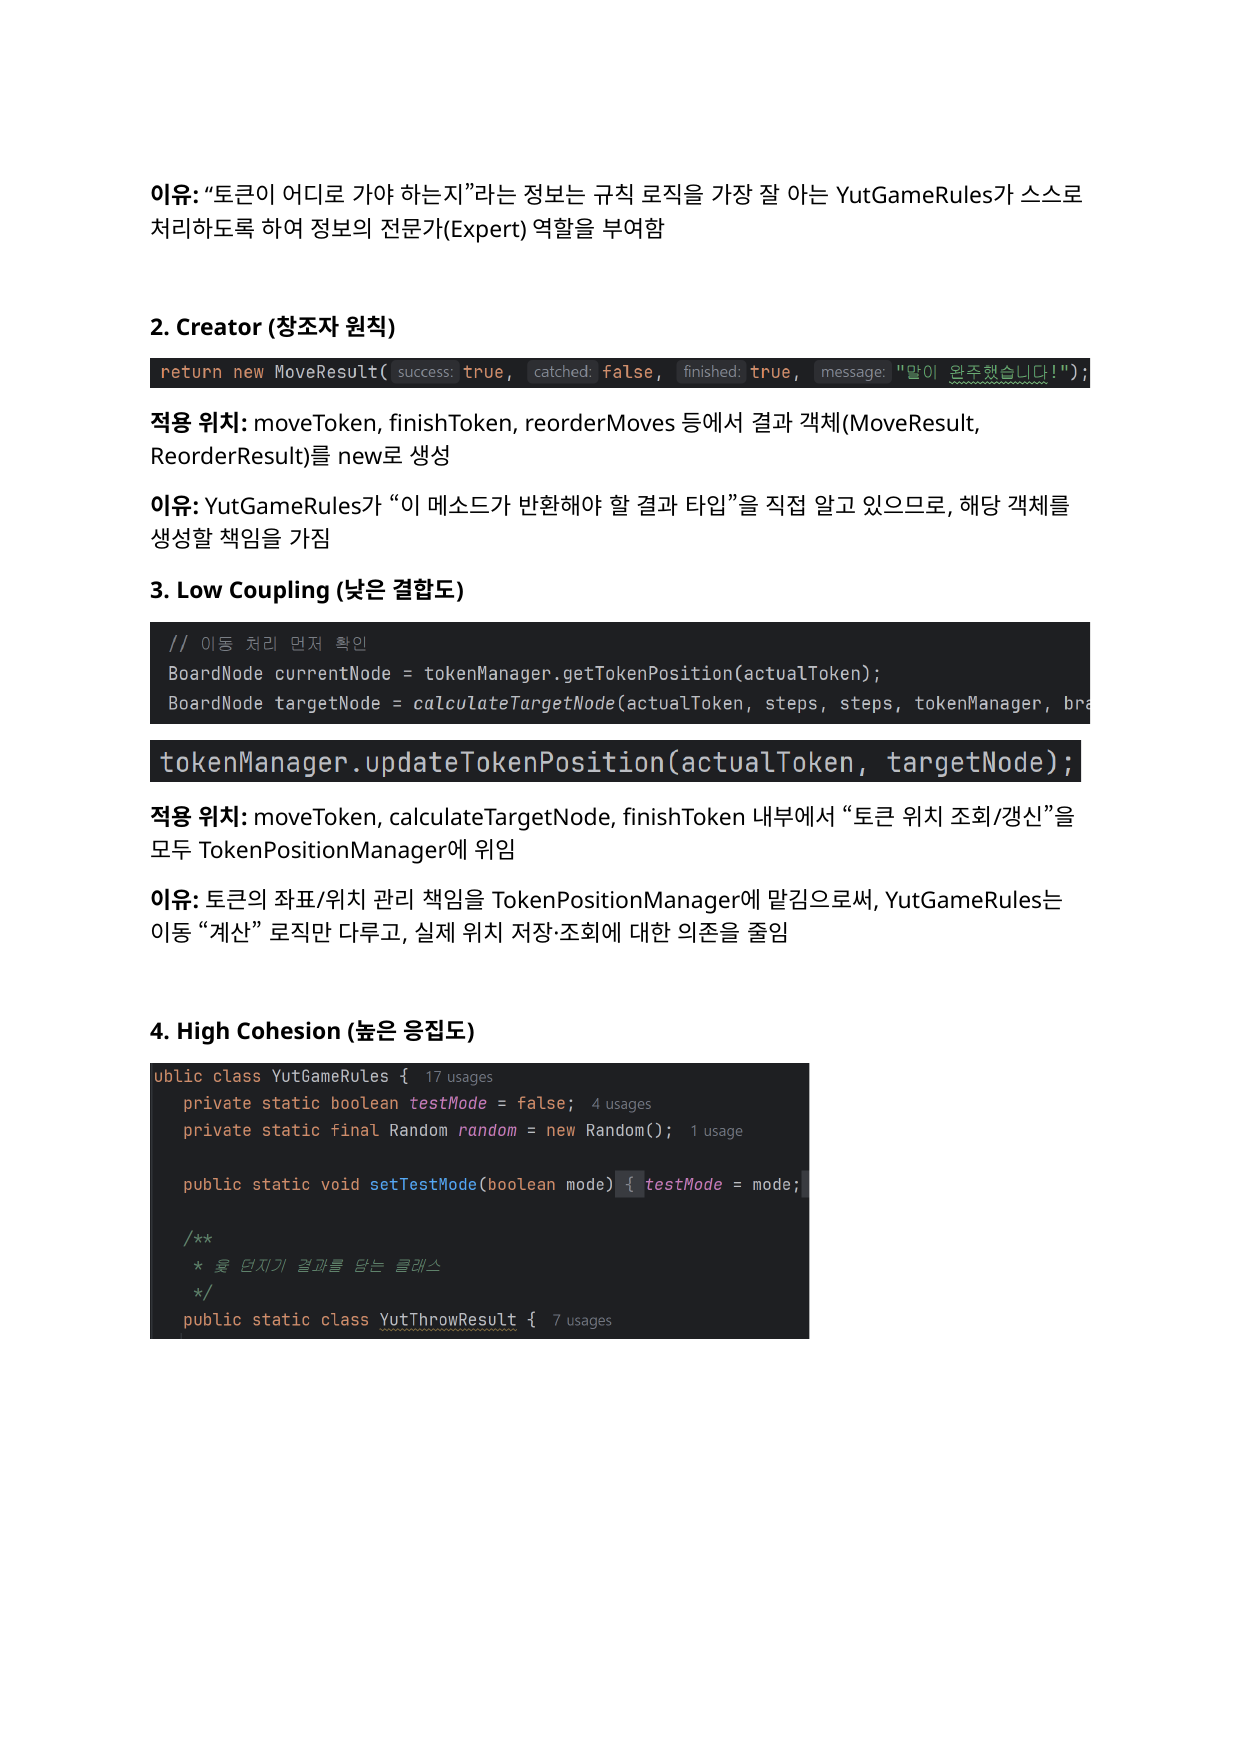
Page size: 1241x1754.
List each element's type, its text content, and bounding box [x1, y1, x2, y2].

text 이유: “토큰이 어디로 가야 하는지”라는 정보는 규칙 로직을 가장 잘 아는 YutGameRules가 스스로 처리하도록 하여 정보의 전문가(Expert) 역할을 부여함 [150, 177, 1090, 244]
text 적용 위치: moveToken, calculateTargetNode, finishToken 내부에서 “토큰 위치 조회/갱신”을 모두 TokenPositionManager에 위임 [150, 798, 1090, 865]
text 이유: YutGameRules가 “이 메소드가 반환해야 할 결과 타입”을 직접 알고 있으므로, 해당 객체를 생성할 책임을 가짐 [150, 488, 1090, 554]
text 3. Low Coupling (낮은 결합도) [150, 571, 1090, 605]
text 4. High Cohesion (높은 응집도) [150, 1013, 1090, 1047]
text 이유: 토큰의 좌표/위치 관리 책임을 TokenPositionManager에 맡김으로써, YutGameRules는 이동 “계산” 로직만 다루고, 실제 위치 저장·조회에 대한 의존을 줄임 [150, 882, 1090, 948]
text 적용 위치: moveToken, finishToken, reorderMoves 등에서 결과 객체(MoveResult, ReorderResult)를 new로 생성 [150, 405, 1090, 471]
text 2. Creator (창조자 원칙) [150, 308, 1090, 342]
